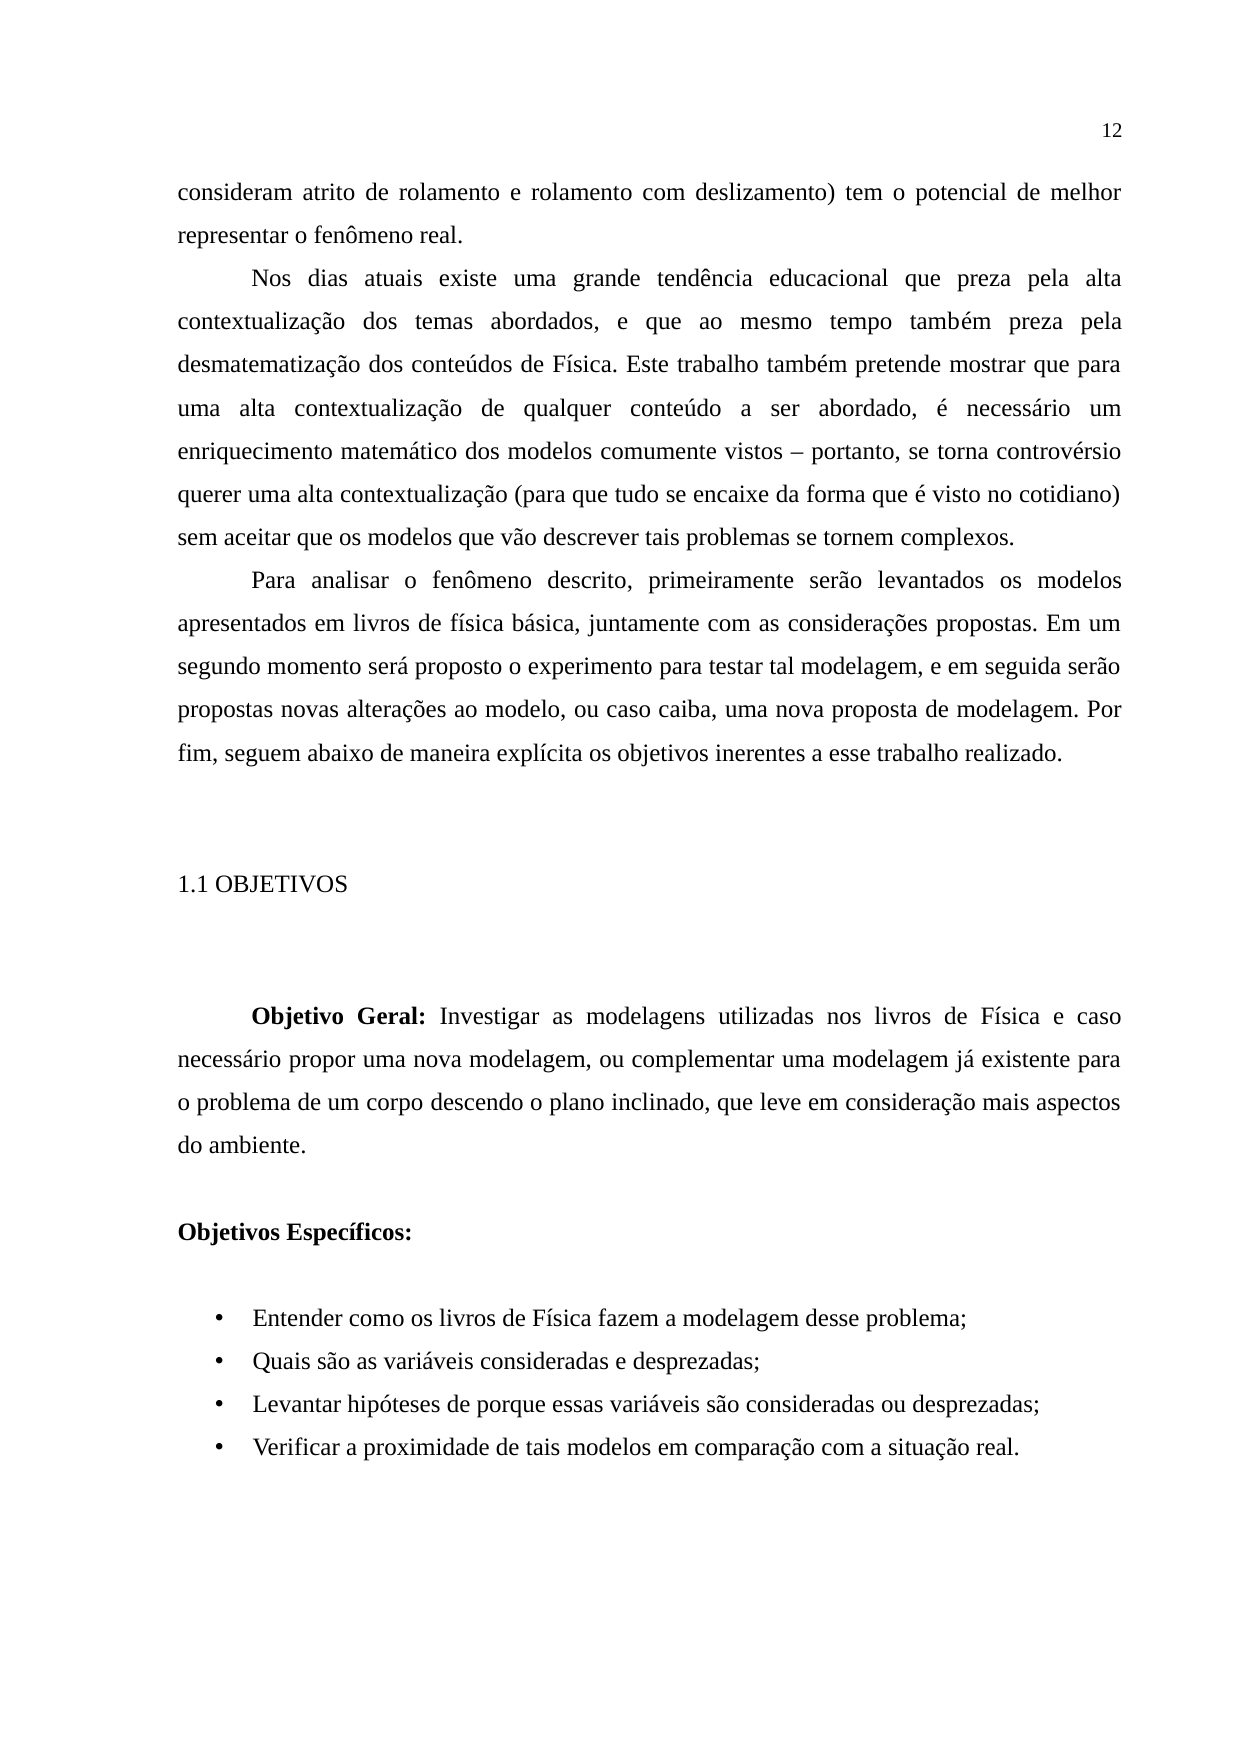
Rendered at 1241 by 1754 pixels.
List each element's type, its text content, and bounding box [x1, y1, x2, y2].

text Para analisar o fenômeno descrito, primeiramente serão levantados os modelos apresentados em livros de física básica, juntamente com as considerações propostas. Em um segundo momento será proposto o experimento para testar tal modelagem, e em seguida serão propostas novas alterações ao modelo, ou caso caiba, uma nova proposta de modelagem. Por fim, seguem abaixo de maneira explícita os objetivos inerentes a esse trabalho realizado. [177, 565, 1122, 766]
list Levantar hipóteses de porque essas variáveis são consideradas ou desprezadas; [215, 1389, 1122, 1418]
list Entender como os livros de Física fazem a modelagem desse problema; [215, 1303, 1122, 1332]
list Quais são as variáveis consideradas e desprezadas; [215, 1346, 1122, 1375]
text Objetivos Específicos: [177, 1217, 1122, 1245]
text Objetivo Geral: Investigar as modelagens utilizadas nos livros de Física e caso necessário propor uma nova modelagem, ou complementar uma modelagem já existente para o problema de um corpo descendo o plano inclinado, que leve em consideração mais aspectos do ambiente. [177, 1001, 1122, 1159]
subtitle Objetivos [177, 869, 1122, 898]
list Verificar a proximidade de tais modelos em comparação com a situação real. [215, 1432, 1122, 1461]
text Nos dias atuais existe uma grande tendência educacional que preza pela alta contextualização dos temas abordados, e que ao mesmo tempo também preza pela desmatematização dos conteúdos de Física. Este trabalho também pretende mostrar que para uma alta contextualização de qualquer conteúdo a ser abordado, é necessário um enriquecimento matemático dos modelos comumente vistos – portanto, se torna controvérsio querer uma alta contextualização (para que tudo se encaixe da forma que é visto no cotidiano) sem aceitar que os modelos que vão descrever tais problemas se tornem complexos. [177, 263, 1122, 551]
text consideram atrito de rolamento e rolamento com deslizamento) tem o potencial de melhor representar o fenômeno real. [177, 177, 1122, 249]
